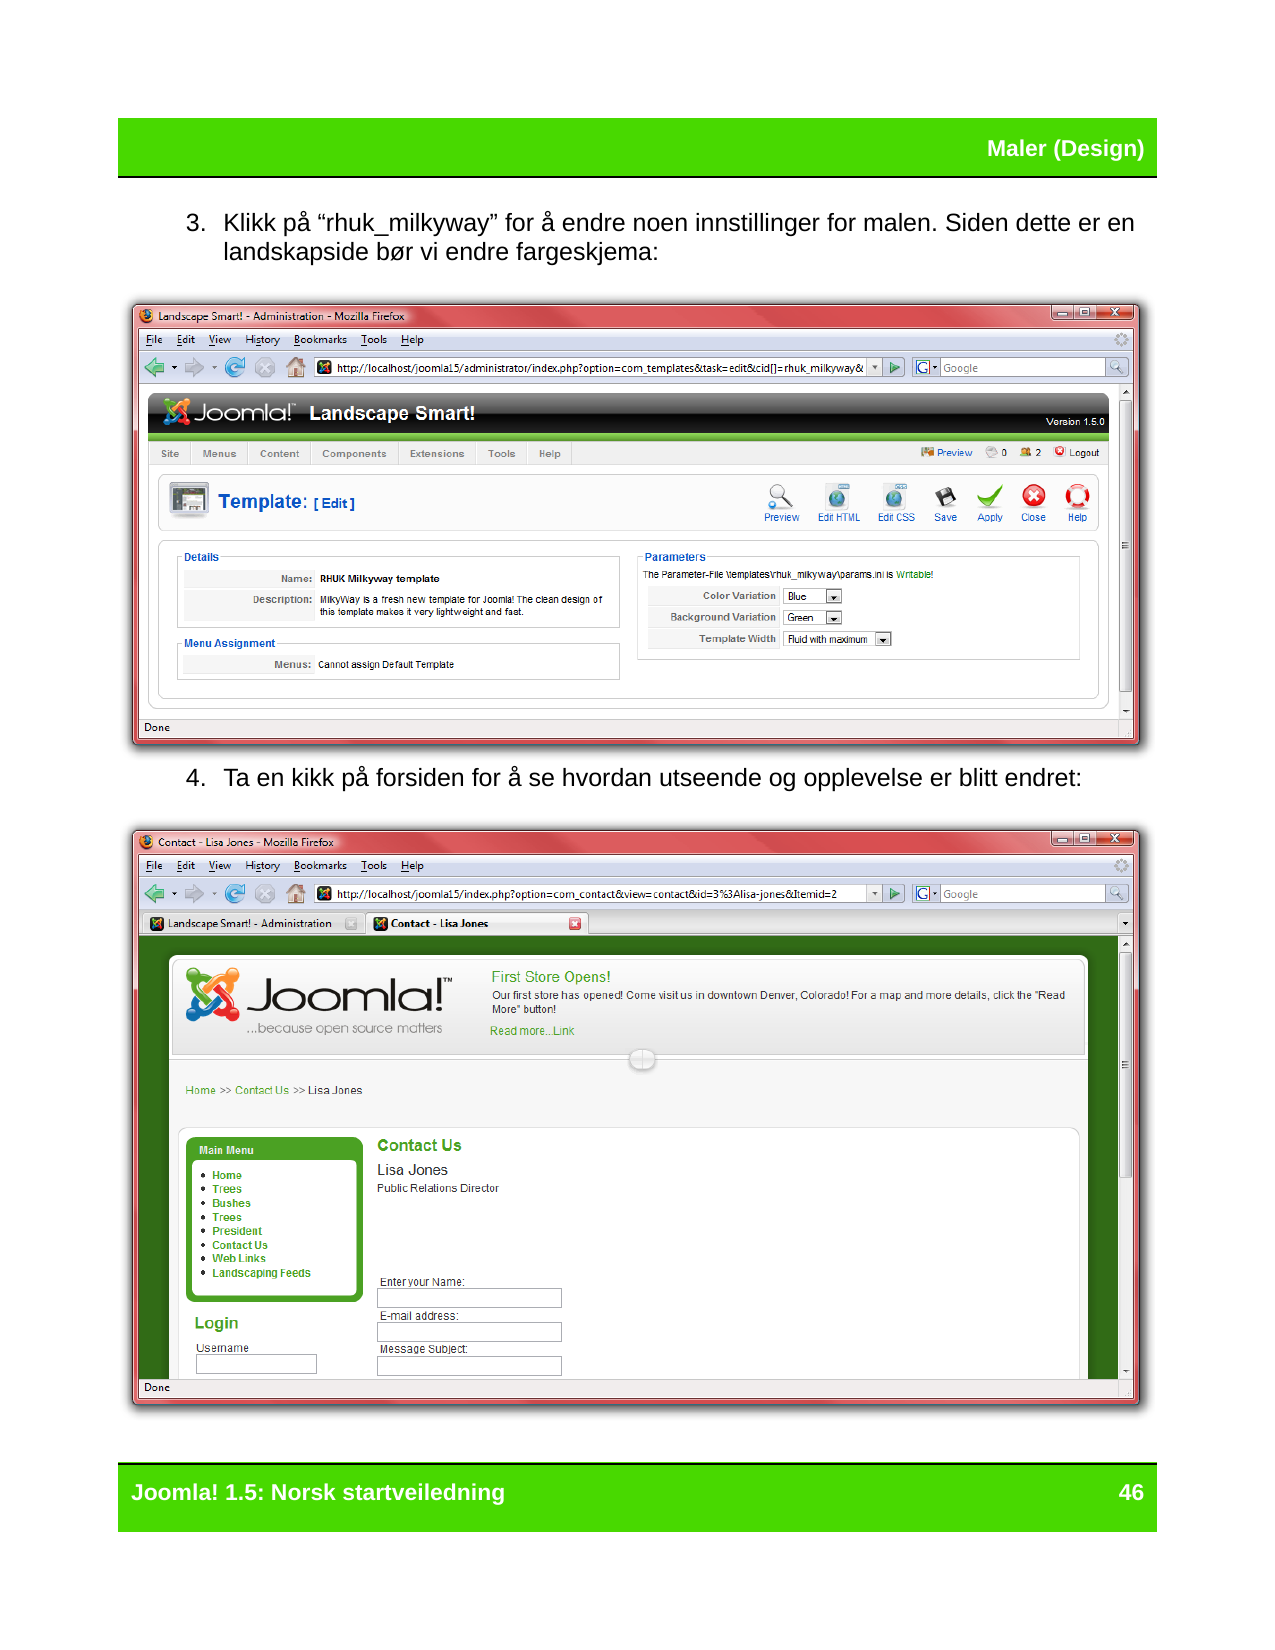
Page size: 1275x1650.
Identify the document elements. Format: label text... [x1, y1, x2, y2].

picture [119, 817, 1156, 1421]
list Klikk på “rhuk_milkyway” for å endre noen innstillinger for malen. Siden dette er en landskapside bør vi endre fargeskjema: [186, 208, 1157, 265]
list Ta en kikk på forsiden for å se hvordan utseende og opplevelse er blitt endret: [186, 762, 1157, 791]
picture [119, 291, 1156, 761]
list [186, 278, 1157, 290]
